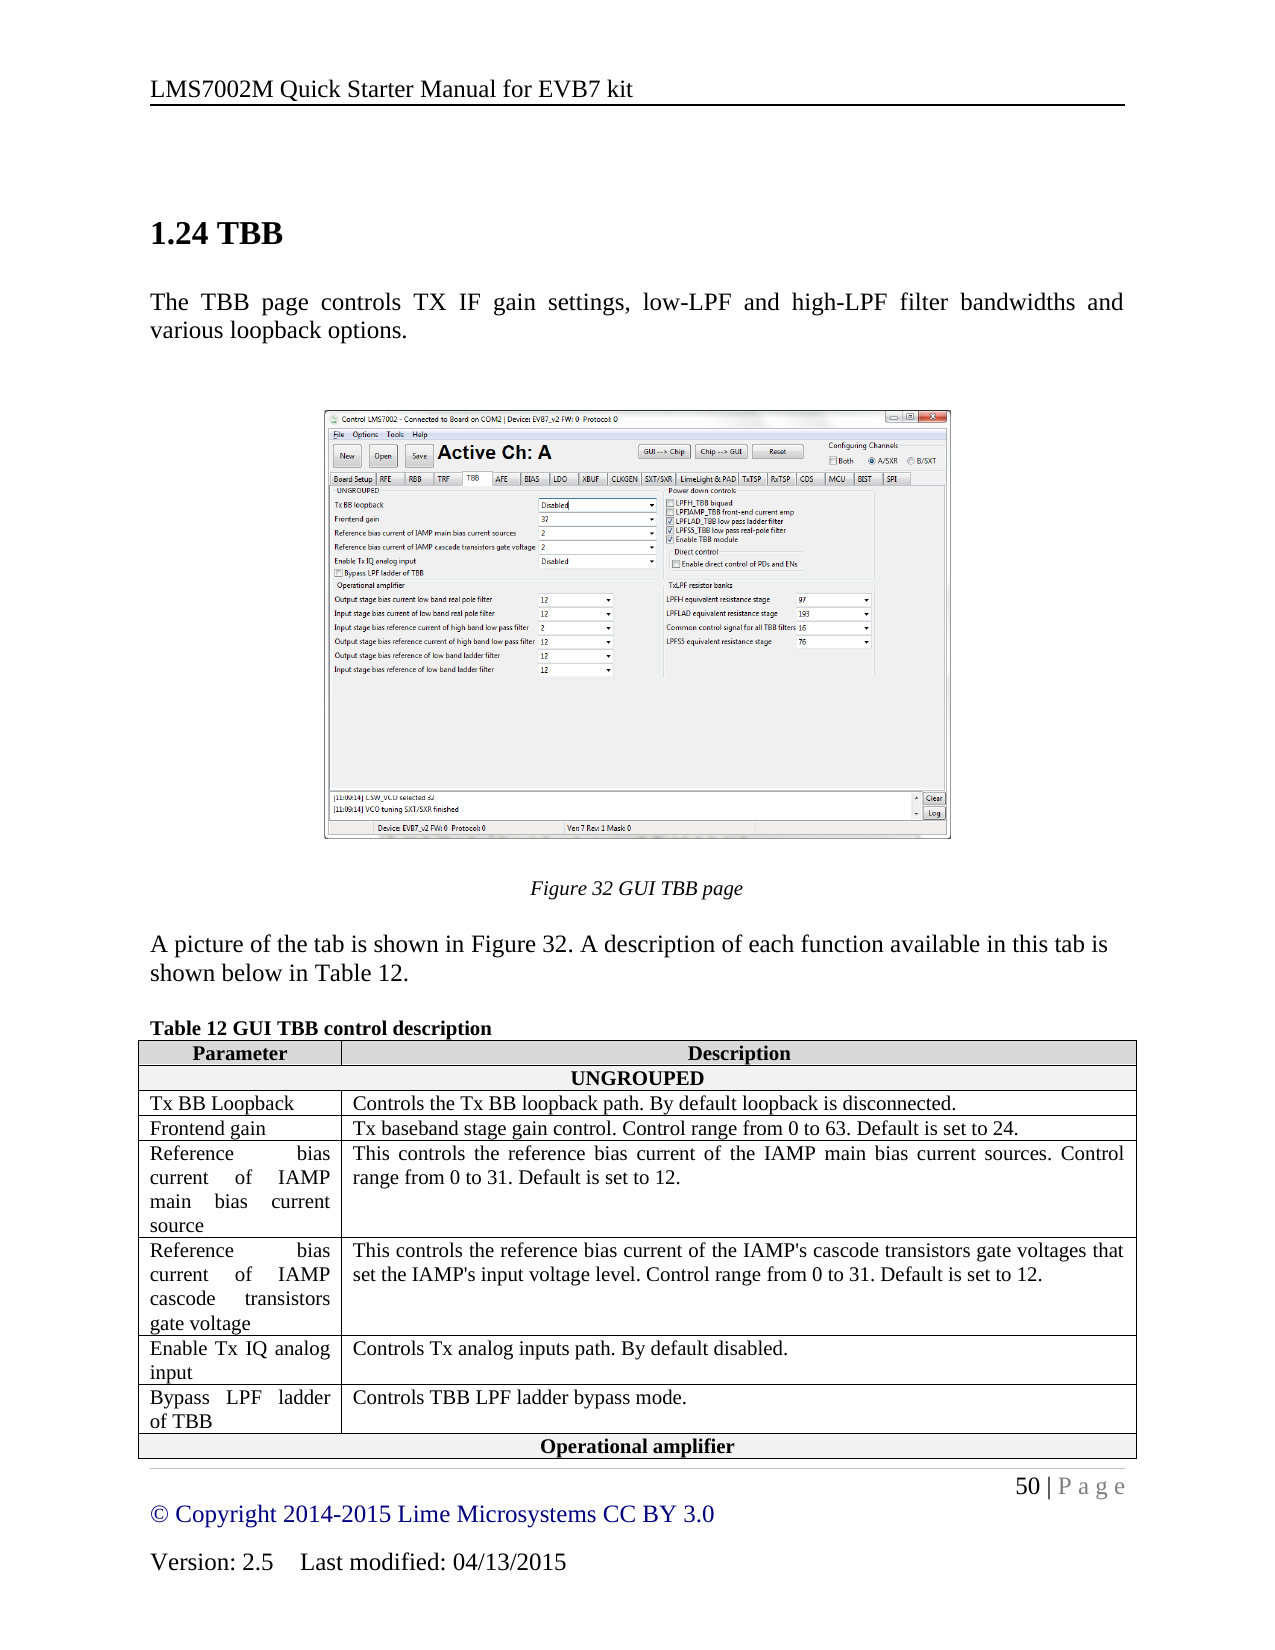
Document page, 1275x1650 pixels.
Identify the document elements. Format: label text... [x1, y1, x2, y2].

table_cell Tx BB Loopback [139, 1091, 341, 1115]
subtitle TBB [150, 213, 1125, 252]
table_cell Frontend gain [139, 1116, 341, 1140]
table_cell Controls Tx analog inputs path. By default disabled. [342, 1336, 1136, 1384]
table_header Parameter [139, 1041, 341, 1064]
table_cell Reference bias current of IAMP cascode transistors gate voltage [139, 1238, 341, 1334]
table_cell Controls TBB LPF ladder bypass mode. [342, 1385, 1136, 1433]
picture [324, 410, 951, 839]
table_cell Tx baseband stage gain control. Control range from 0 to 63. Default is set to 24. [342, 1116, 1136, 1140]
table_cell Reference bias current of IAMP main bias current source [139, 1141, 341, 1237]
text Table 12 GUI TBB control description [150, 1015, 1125, 1039]
table_cell This controls the reference bias current of the IAMP main bias current sources. Control range from 0 to 31. Default is set to 12. [342, 1141, 1136, 1237]
table_header Description [342, 1041, 1136, 1064]
table_cell Operational amplifier [139, 1434, 1136, 1458]
table_cell Controls the Tx BB loopback path. By default loopback is disconnected. [342, 1091, 1136, 1115]
table_cell Enable Tx IQ analog input [139, 1336, 341, 1384]
text A picture of the tab is shown in Figure 32. A description of each function available in this tab is shown below in Table 12. [150, 929, 1125, 987]
text Figure 32 GUI TBB page [150, 876, 1125, 900]
table_cell Bypass LPF ladder of TBB [139, 1385, 341, 1433]
table_cell This controls the reference bias current of the IAMP's cascode transistors gate voltages that set the IAMP's input voltage level. Control range from 0 to 31. Default is set to 12. [342, 1238, 1136, 1334]
table_cell UNGROUPED [139, 1066, 1136, 1090]
text The TBB page controls TX IF gain settings, low-LPF and high-LPF filter bandwidths and various loopback options. [150, 287, 1125, 344]
